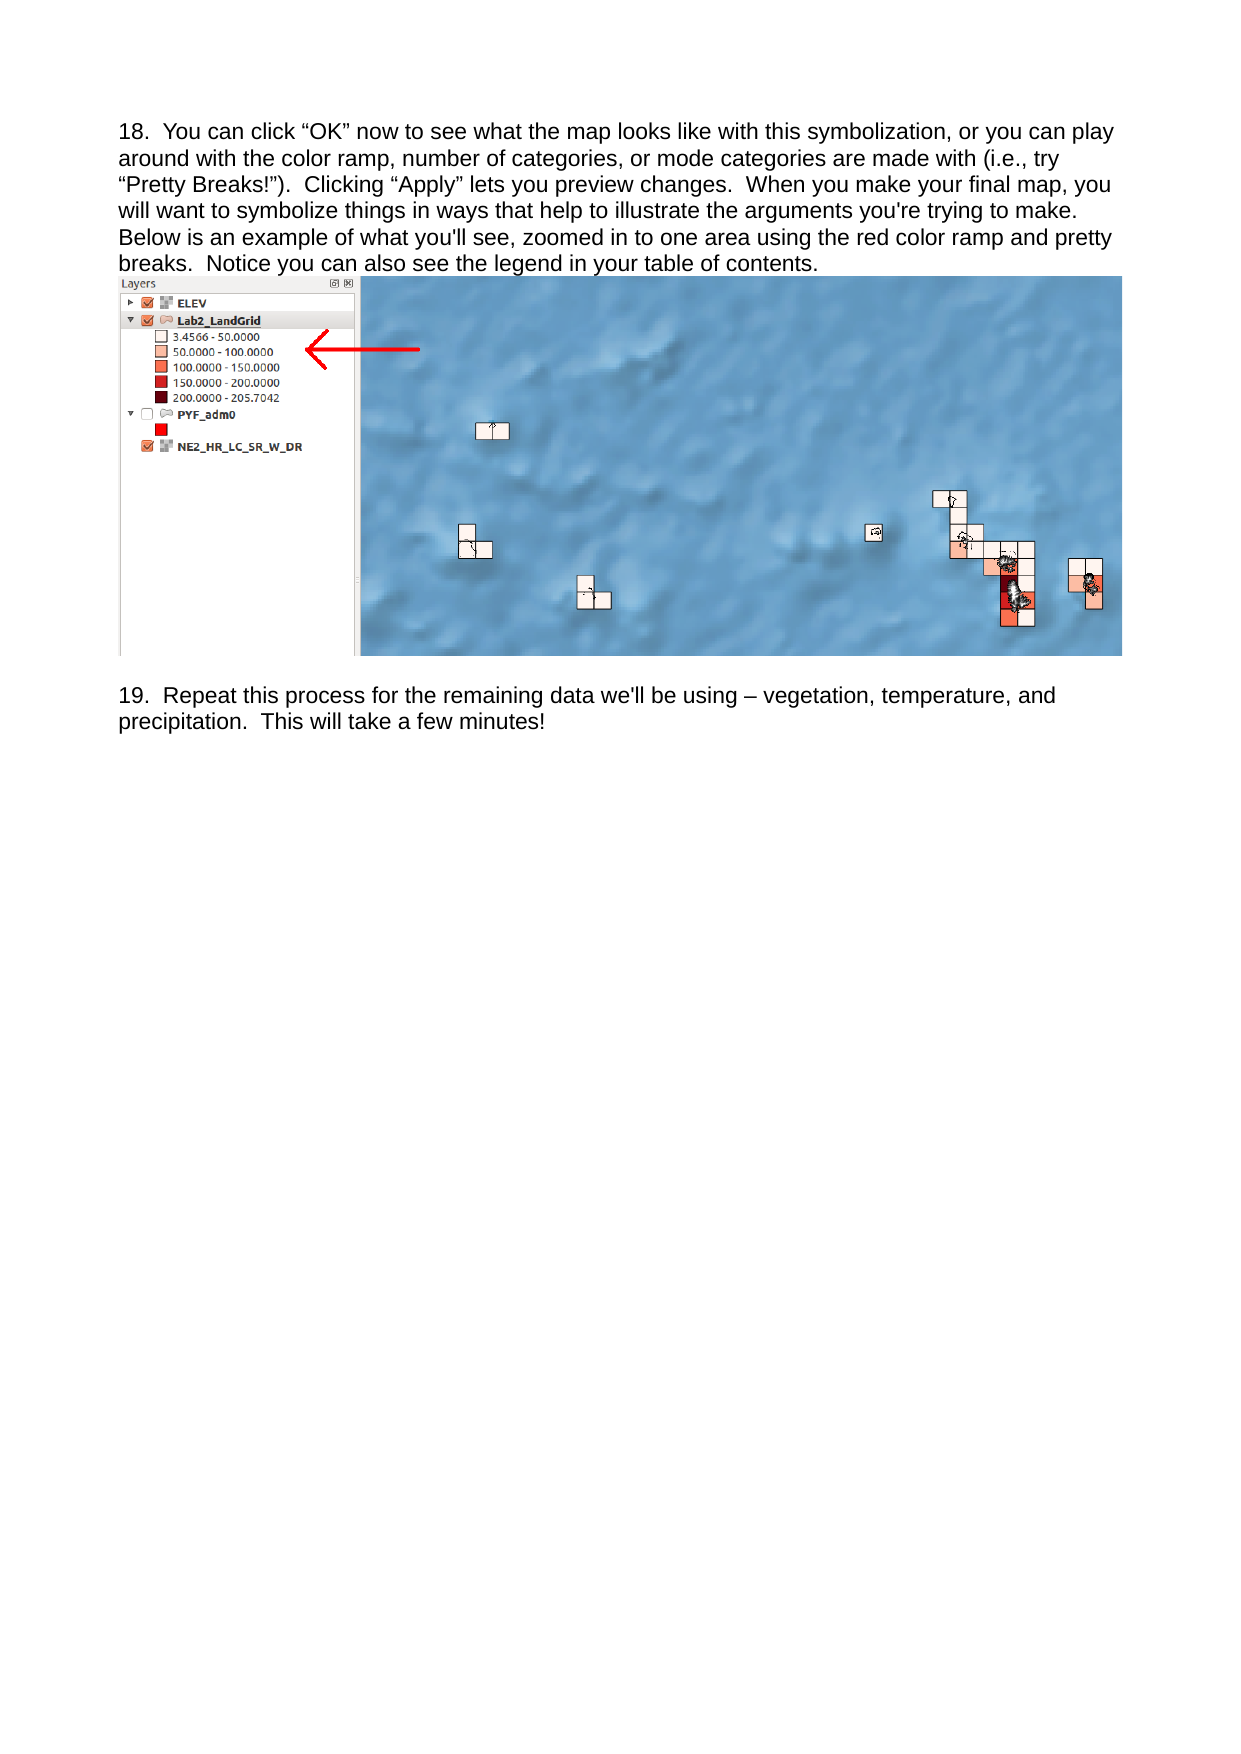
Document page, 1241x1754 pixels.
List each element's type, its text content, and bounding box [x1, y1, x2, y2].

text 18. You can click “OK” now to see what the map looks like with this symbolization, or you can play around with the color ramp, number of categories, or mode categories are made with (i.e., try “Pretty Breaks!”). Clicking “Apply” lets you preview changes. When you make your final map, you will want to symbolize things in ways that help to illustrate the arguments you're trying to make. Below is an example of what you'll see, zoomed in to one area using the red color ramp and pretty breaks. Notice you can also see the legend in your table of contents. [118, 118, 1122, 276]
picture [118, 276, 1123, 656]
text 19. Repeat this process for the remaining data we'll be using – vegetation, temperature, and precipitation. This will take a few minutes! [118, 682, 1122, 735]
